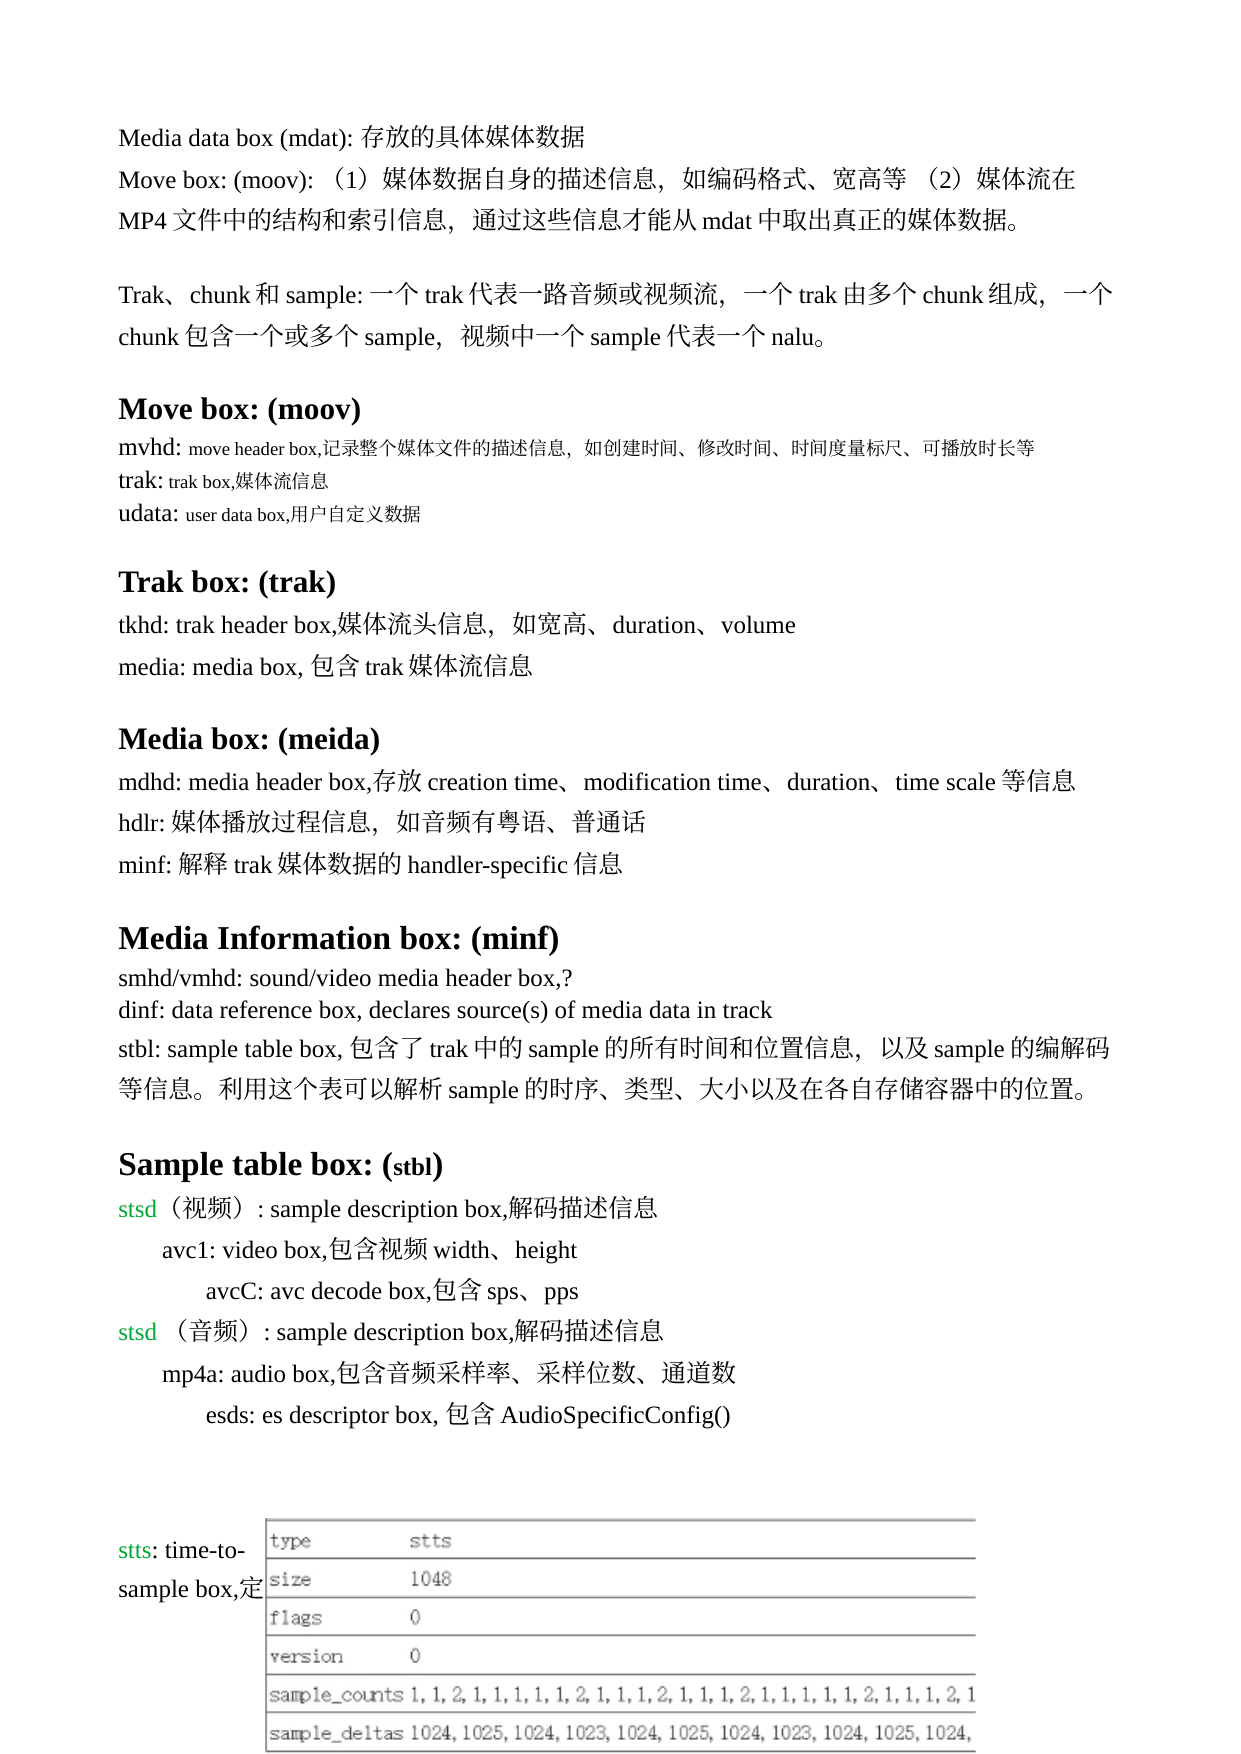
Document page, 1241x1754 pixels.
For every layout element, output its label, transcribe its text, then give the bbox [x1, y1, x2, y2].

text stsd （音频）: sample description box,解码描述信息 [118, 1312, 1122, 1348]
text stts: time-to-sample box,定义每个sample的时长 [118, 1535, 264, 1571]
text smhd/vmhd: sound/video media header box,? [118, 963, 1122, 991]
text mdhd: media header box,存放creation time、modification time、duration、time scale等信息 [118, 762, 1122, 798]
text stsd（视频）: sample description box,解码描述信息 [118, 1188, 1122, 1224]
text media: media box, 包含trak媒体流信息 [118, 646, 1122, 682]
text mp4a: audio box,包含音频采样率、采样位数、通道数 [118, 1353, 1122, 1389]
picture [264, 1518, 976, 1754]
text dinf: data reference box, declares source(s) of media data in track [118, 996, 1122, 1024]
text udata: user data box,用户自定义数据 [118, 498, 1122, 526]
text Media box: (meida) [118, 721, 1122, 756]
text Media data box (mdat): 存放的具体媒体数据 [118, 118, 1122, 154]
text tkhd: trak header box,媒体流头信息，如宽高、duration、volume [118, 605, 1122, 641]
text Sample table box: (stbl) [118, 1144, 1122, 1182]
text Move box: (moov) [118, 390, 1122, 426]
text Media Information box: (minf) [118, 918, 1122, 957]
text hdlr: 媒体播放过程信息，如音频有粤语、普通话 [118, 803, 1122, 839]
text mvhd: move header box,记录整个媒体⽂件的描述信息，如创建时间、修改时间、时间度量标尺、可播放时⻓等 [118, 432, 1122, 460]
text Trak、chunk和sample: 一个trak代表一路音频或视频流，一个trak由多个chunk组成，一个chunk包含一个或多个sample，视频中一个sample代表一个nalu。 [118, 275, 1122, 352]
text avcC: avc decode box,包含sps、pps [118, 1271, 1122, 1307]
text Trak box: (trak) [118, 564, 1122, 600]
text stts: time-to-sample box,定义每个sample的时长 [976, 1535, 1122, 1571]
text minf: 解释trak媒体数据的handler-specific信息 [118, 844, 1122, 880]
text Move box: (moov): （1）媒体数据自身的描述信息，如编码格式、宽高等 （2）媒体流在MP4文件中的结构和索引信息，通过这些信息才能从mdat中取出真正的媒体数据。 [118, 159, 1122, 237]
text avc1: video box,包含视频width、height [118, 1229, 1122, 1265]
text stbl: sample table box, 包含了trak中的sample的所有时间和位置信息，以及sample的编解码等信息。利⽤这个表可以解析sample的时序、类型、⼤⼩以及在各⾃存储容器中的位置。 [118, 1029, 1122, 1106]
text esds: es descriptor box, 包含AudioSpecificConfig() [118, 1394, 1122, 1430]
text trak: trak box,媒体流信息 [118, 465, 1122, 493]
